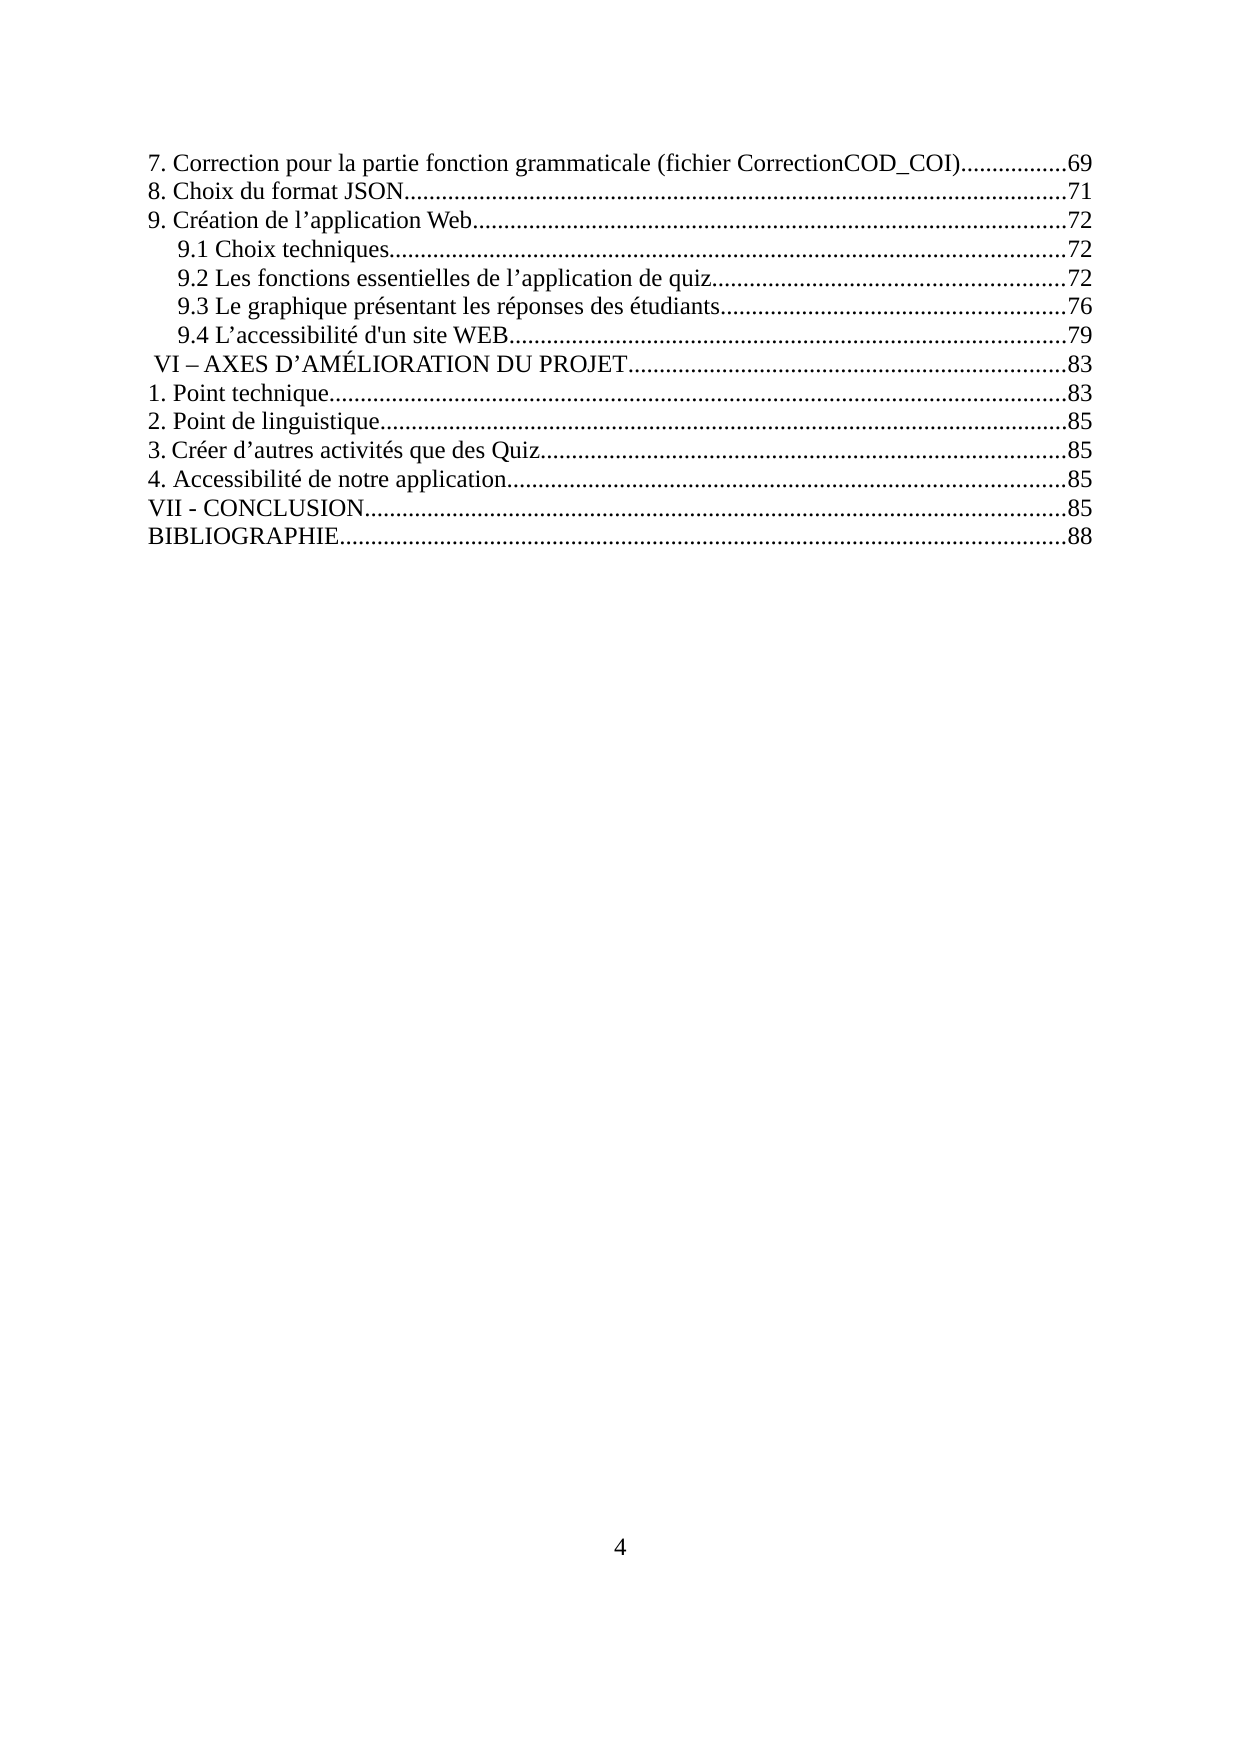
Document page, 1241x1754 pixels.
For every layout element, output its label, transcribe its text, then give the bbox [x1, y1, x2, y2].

text 2. Point de linguistique 85 [148, 406, 1092, 435]
text 9. Création de l’application Web 72 [148, 205, 1092, 234]
text BIBLIOGRAPHIE 88 [148, 521, 1092, 550]
text 9.3 Le graphique présentant les réponses des étudiants 76 [177, 291, 1092, 320]
text 8. Choix du format JSON 71 [148, 176, 1092, 205]
text 9.2 Les fonctions essentielles de l’application de quiz 72 [177, 263, 1092, 291]
text VI – AXES D’AMÉLIORATION DU PROJET 83 [148, 349, 1092, 378]
text VII - CONCLUSION 85 [148, 493, 1092, 521]
text 1. Point technique 83 [148, 378, 1092, 406]
text 7. Correction pour la partie fonction grammaticale (fichier CorrectionCOD_COI) 69 [148, 148, 1092, 176]
text 9.4 L’accessibilité d'un site WEB 79 [177, 320, 1092, 349]
text 9.1 Choix techniques 72 [177, 234, 1092, 263]
text 3. Créer d’autres activités que des Quiz 85 [148, 435, 1092, 464]
text 4. Accessibilité de notre application 85 [148, 464, 1092, 493]
